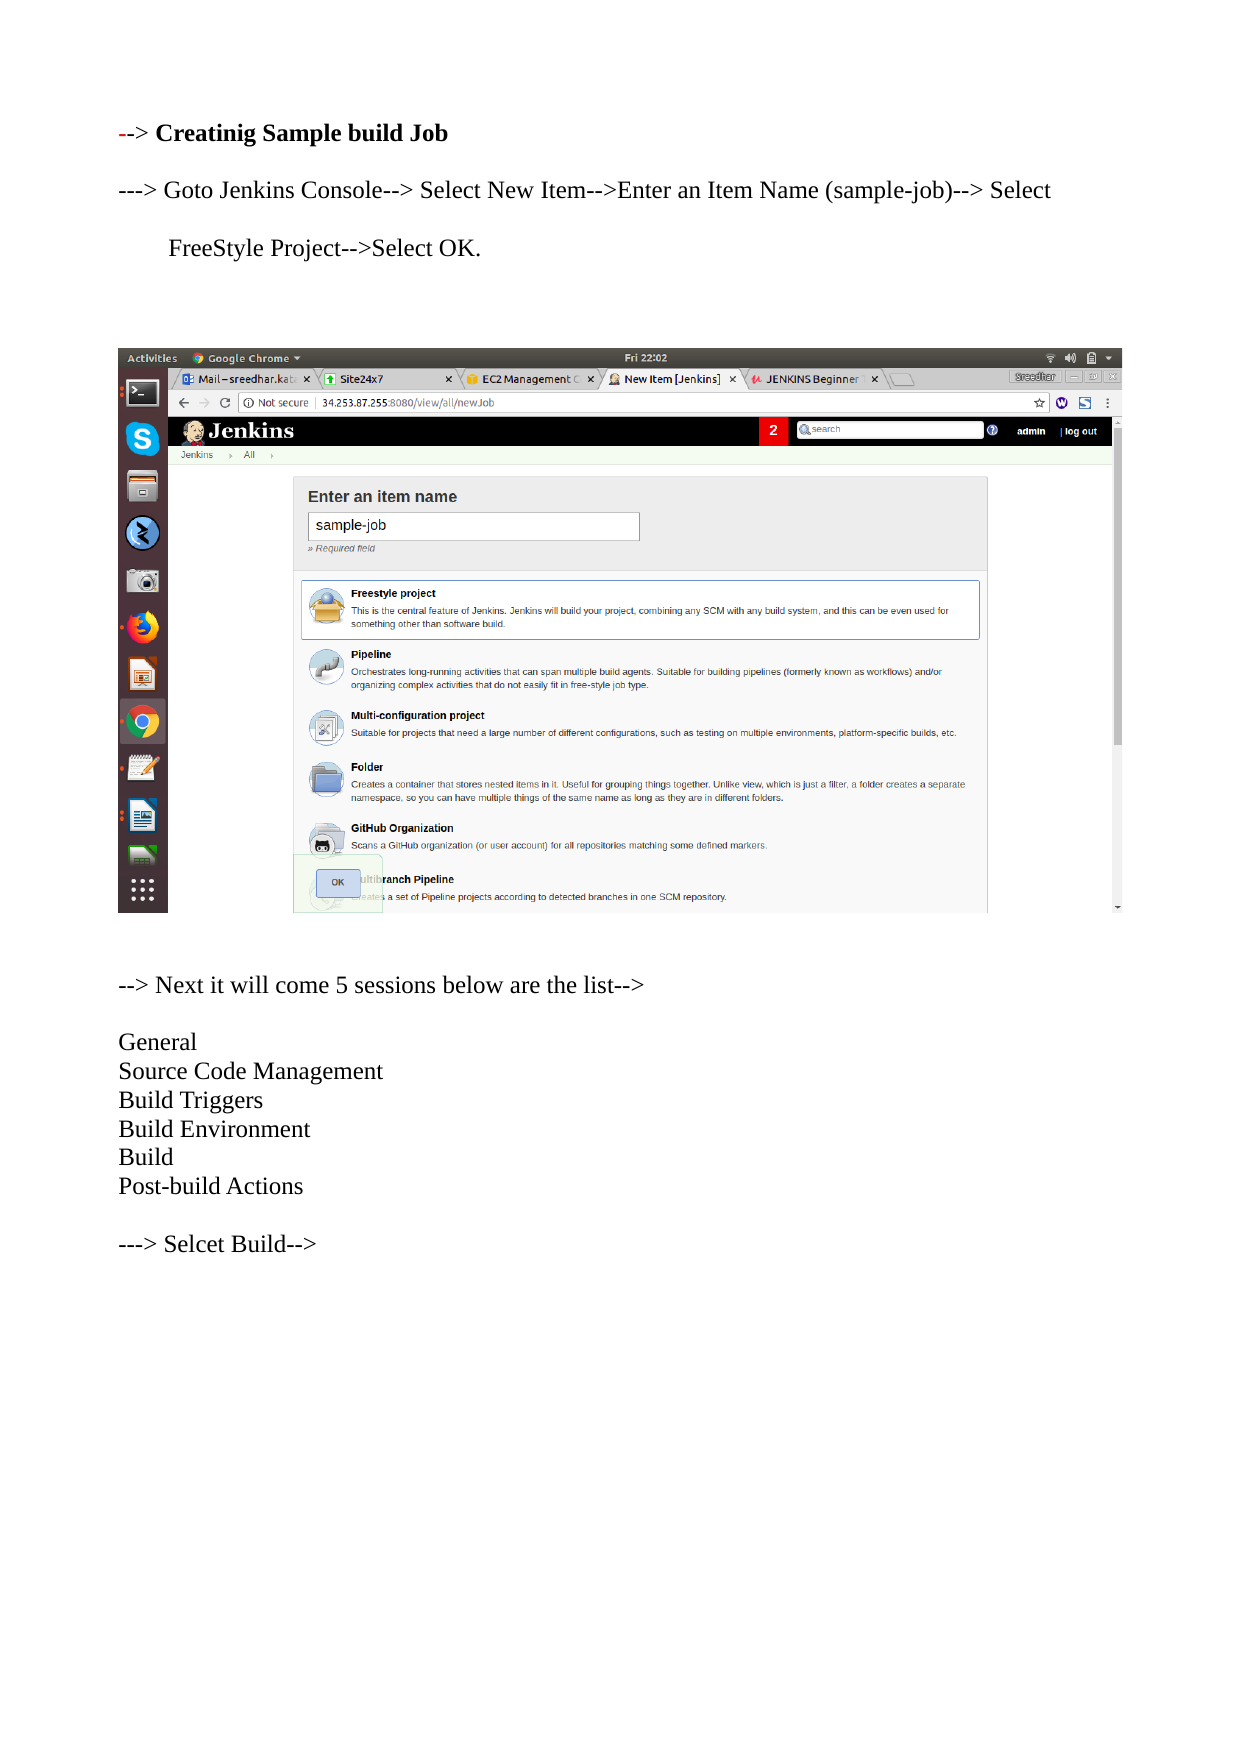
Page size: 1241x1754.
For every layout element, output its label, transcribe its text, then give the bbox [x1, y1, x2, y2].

text Source Code Management [118, 1056, 1122, 1085]
text --> Creatinig Sample build Job [118, 118, 1122, 147]
text Build Environment [118, 1114, 1122, 1142]
text FreeStyle Project-->Select OK. [118, 233, 1122, 291]
text Build Triggers [118, 1085, 1122, 1114]
text General [118, 1027, 1122, 1056]
text Post-build Actions [118, 1171, 1122, 1200]
text ---> Selcet Build--> [118, 1229, 1122, 1257]
text --> Next it will come 5 sessions below are the list--> [118, 970, 1122, 999]
picture [118, 348, 1123, 913]
text Build [118, 1142, 1122, 1171]
text ---> Goto Jenkins Console--> Select New Item-->Enter an Item Name (sample-job)--> Select [118, 176, 1122, 204]
